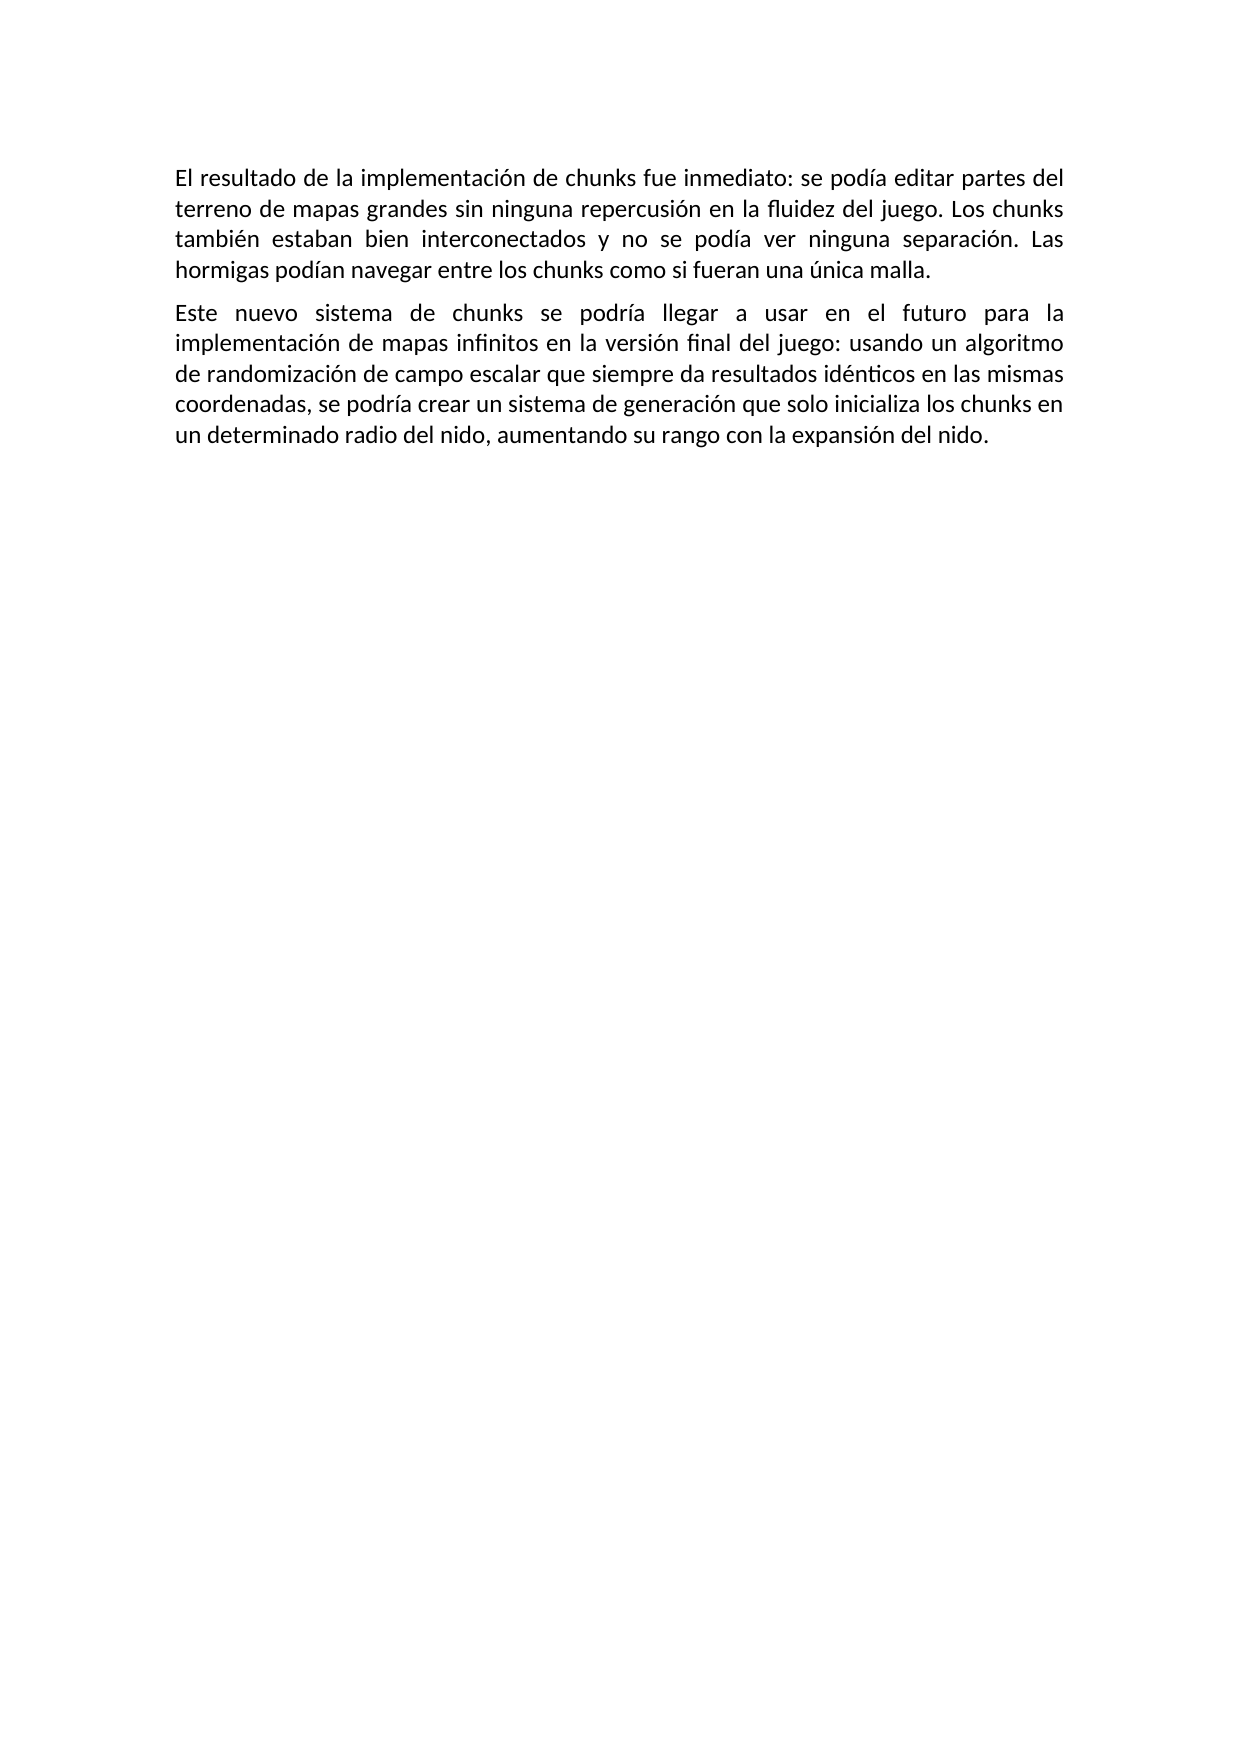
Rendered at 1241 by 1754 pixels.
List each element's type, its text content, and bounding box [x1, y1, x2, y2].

text Este nuevo sistema de chunks se podría llegar a usar en el futuro para la implementación de mapas infinitos en la versión final del juego: usando un algoritmo de randomización de campo escalar que siempre da resultados idénticos en las mismas coordenadas, se podría crear un sistema de generación que solo inicializa los chunks en un determinado radio del nido, aumentando su rango con la expansión del nido. [175, 297, 1065, 450]
text El resultado de la implementación de chunks fue inmediato: se podía editar partes del terreno de mapas grandes sin ninguna repercusión en la fluidez del juego. Los chunks también estaban bien interconectados y no se podía ver ninguna separación. Las hormigas podían navegar entre los chunks como si fueran una única malla. [175, 162, 1065, 284]
